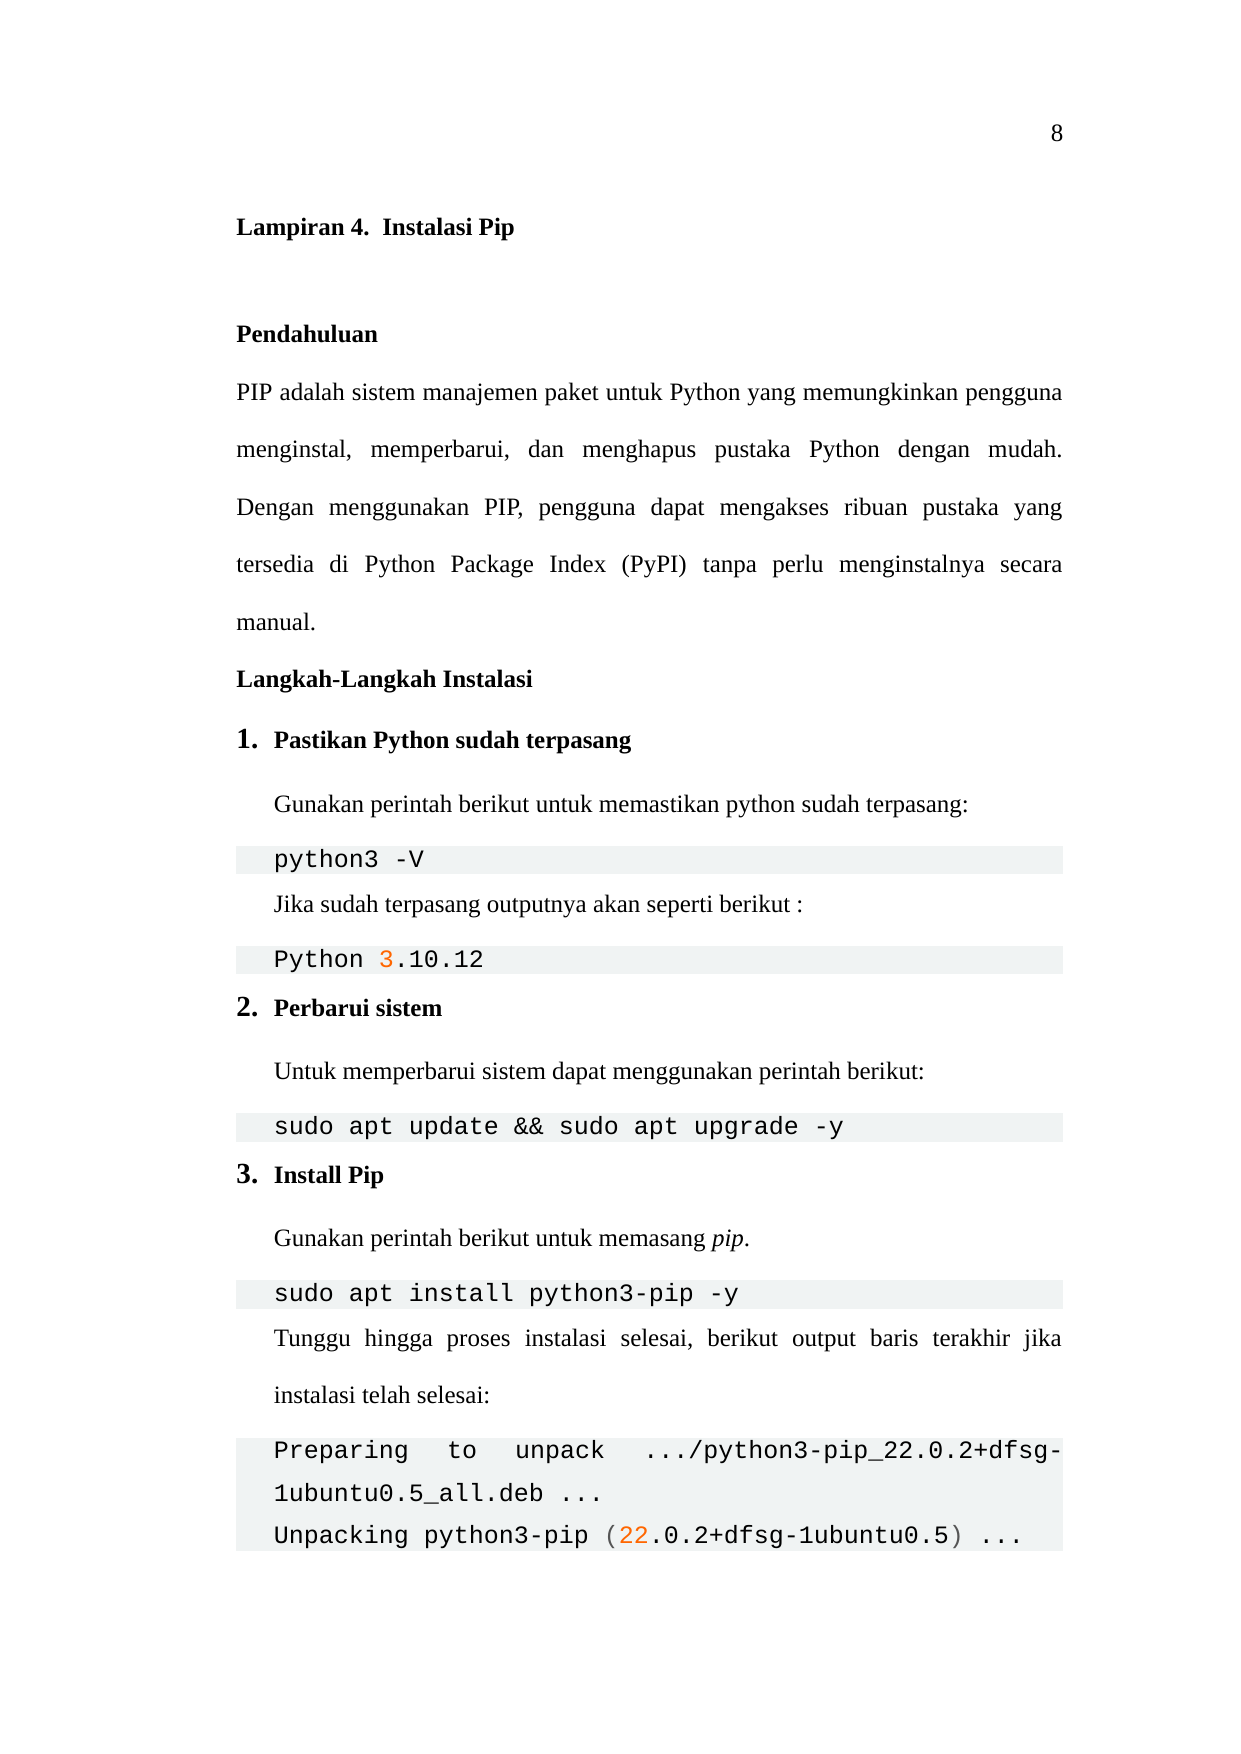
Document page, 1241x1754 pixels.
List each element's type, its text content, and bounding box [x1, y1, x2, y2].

list Install Pip [236, 1156, 1063, 1189]
list Python 3.10.12 [236, 946, 1063, 974]
list Gunakan perintah berikut untuk memasang pip. [236, 1223, 1063, 1252]
list Tunggu hingga proses instalasi selesai, berikut output baris terakhir jika instalasi telah selesai: [236, 1323, 1063, 1409]
list Preparing to unpack .../python3-pip_22.0.2+dfsg-1ubuntu0.5_all.deb ... [236, 1438, 1063, 1509]
list Pastikan Python sudah terpasang [236, 722, 1063, 755]
subtitle Instalasi Pip [236, 212, 1063, 241]
list Perbarui sistem [236, 989, 1063, 1022]
text sudo apt install python3-pip -y [236, 1280, 1063, 1309]
text python3 -V [236, 846, 1063, 874]
text sudo apt update && sudo apt upgrade -y [236, 1113, 1063, 1142]
text Langkah-Langkah Instalasi [236, 664, 1063, 693]
text Pendahuluan [236, 319, 1063, 348]
list Gunakan perintah berikut untuk memastikan python sudah terpasang: [236, 789, 1063, 817]
list Untuk memperbarui sistem dapat menggunakan perintah berikut: [236, 1056, 1063, 1084]
text PIP adalah sistem manajemen paket untuk Python yang memungkinkan pengguna menginstal, memperbarui, dan menghapus pustaka Python dengan mudah. Dengan menggunakan PIP, pengguna dapat mengakses ribuan pustaka yang tersedia di Python Package Index (PyPI) tanpa perlu menginstalnya secara manual. [236, 377, 1063, 635]
list Unpacking python3-pip (22.0.2+dfsg-1ubuntu0.5) ... [236, 1523, 1063, 1551]
list Jika sudah terpasang outputnya akan seperti berikut : [236, 889, 1063, 917]
